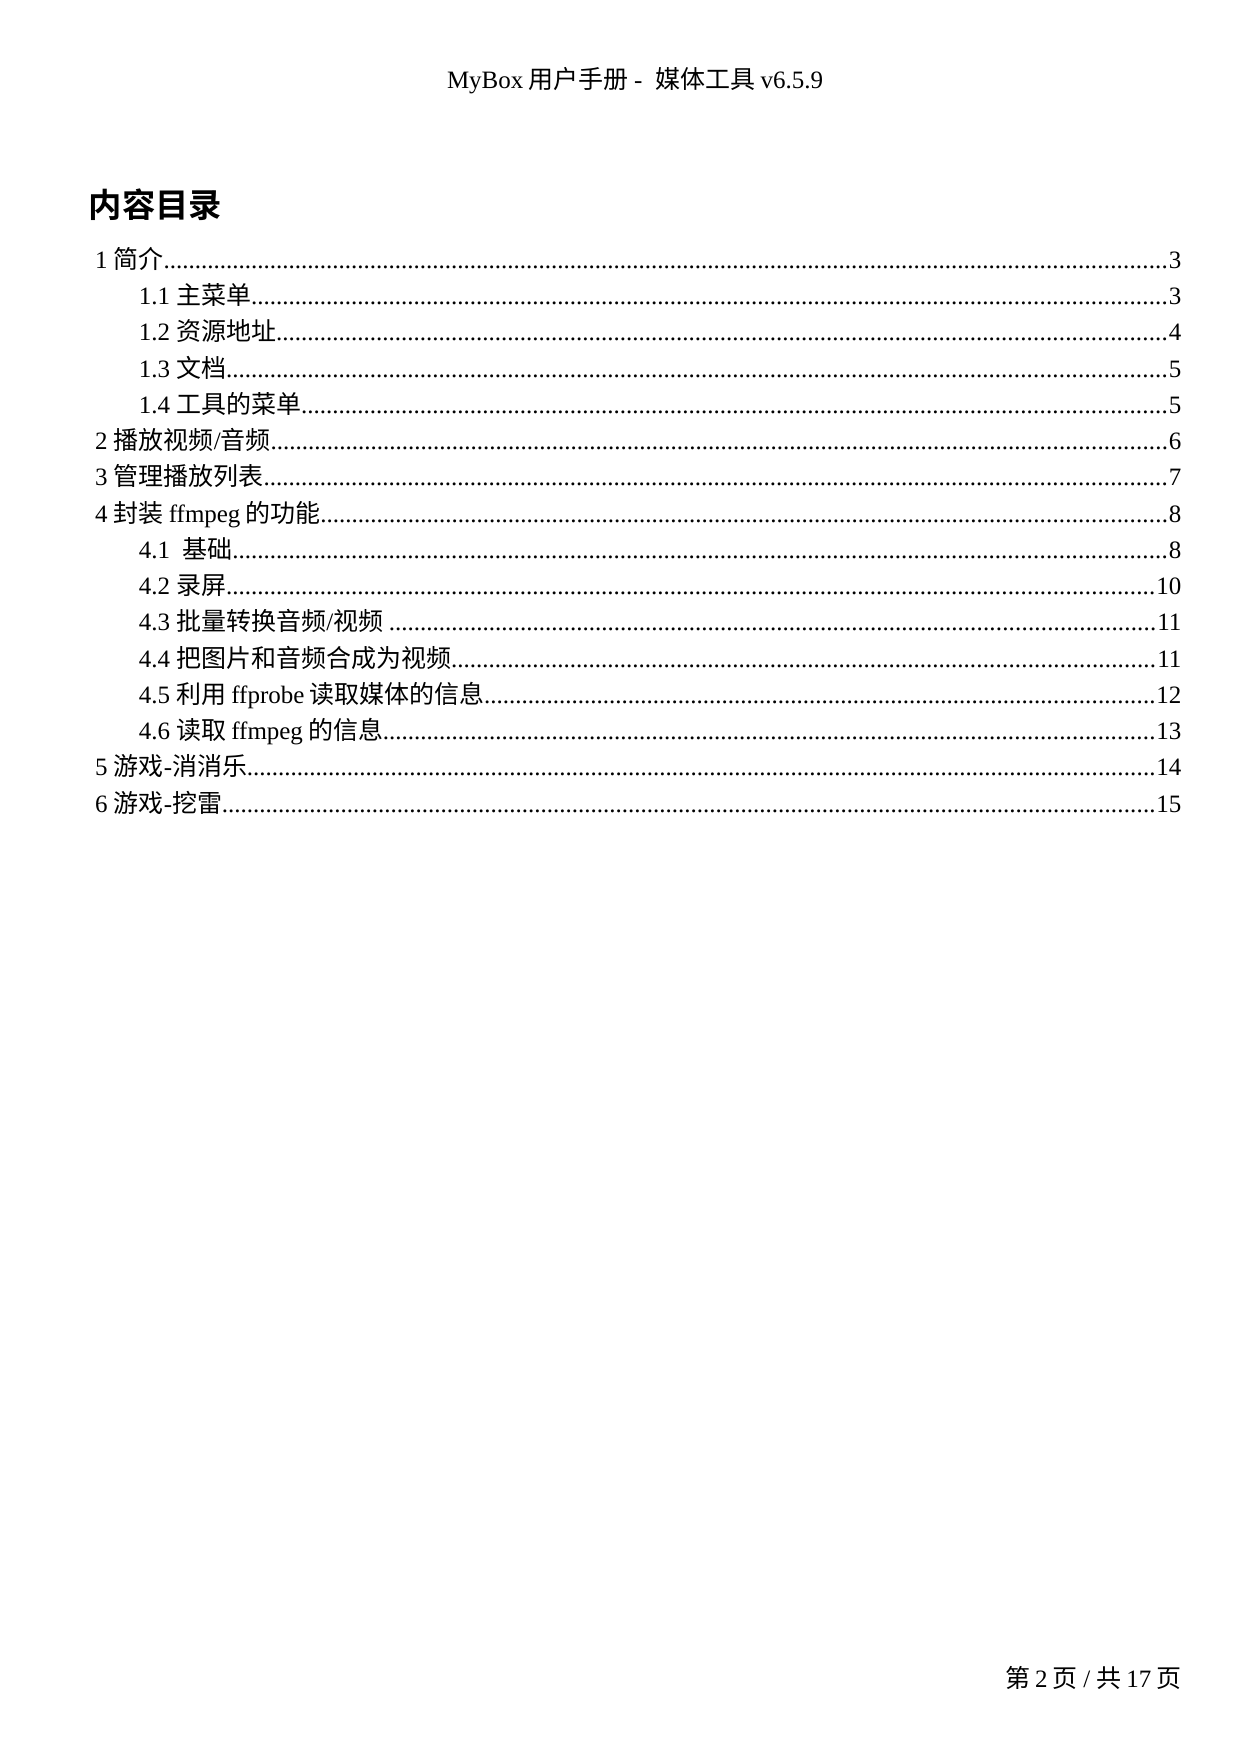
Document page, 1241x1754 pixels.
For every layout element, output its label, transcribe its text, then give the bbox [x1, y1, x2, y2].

text 2 播放视频/音频 6 [88, 421, 1181, 457]
text 1.2 资源地址 4 [132, 312, 1181, 348]
text 1.3 文档 5 [132, 348, 1181, 384]
text 6 游戏-挖雷 15 [88, 783, 1181, 819]
text 3 管理播放列表 7 [88, 457, 1181, 493]
text 4.4 把图片和音频合成为视频 11 [132, 638, 1181, 674]
text 1.4 工具的菜单 5 [132, 384, 1181, 421]
text 4.2 录屏 10 [132, 566, 1181, 602]
text 5 游戏-消消乐 14 [88, 747, 1181, 783]
text 4.5 利用ffprobe读取媒体的信息 12 [132, 674, 1181, 711]
text 1.1 主菜单 3 [132, 276, 1181, 312]
text 1 简介 3 [88, 239, 1181, 276]
text 4.6 读取ffmpeg的信息 13 [132, 711, 1181, 747]
text 4.3 批量转换音频/视频 11 [132, 602, 1181, 638]
text 4 封装ffmpeg的功能 8 [88, 493, 1181, 529]
text 4.1 基础 8 [132, 529, 1181, 566]
subtitle 内容目录 [88, 178, 1181, 227]
